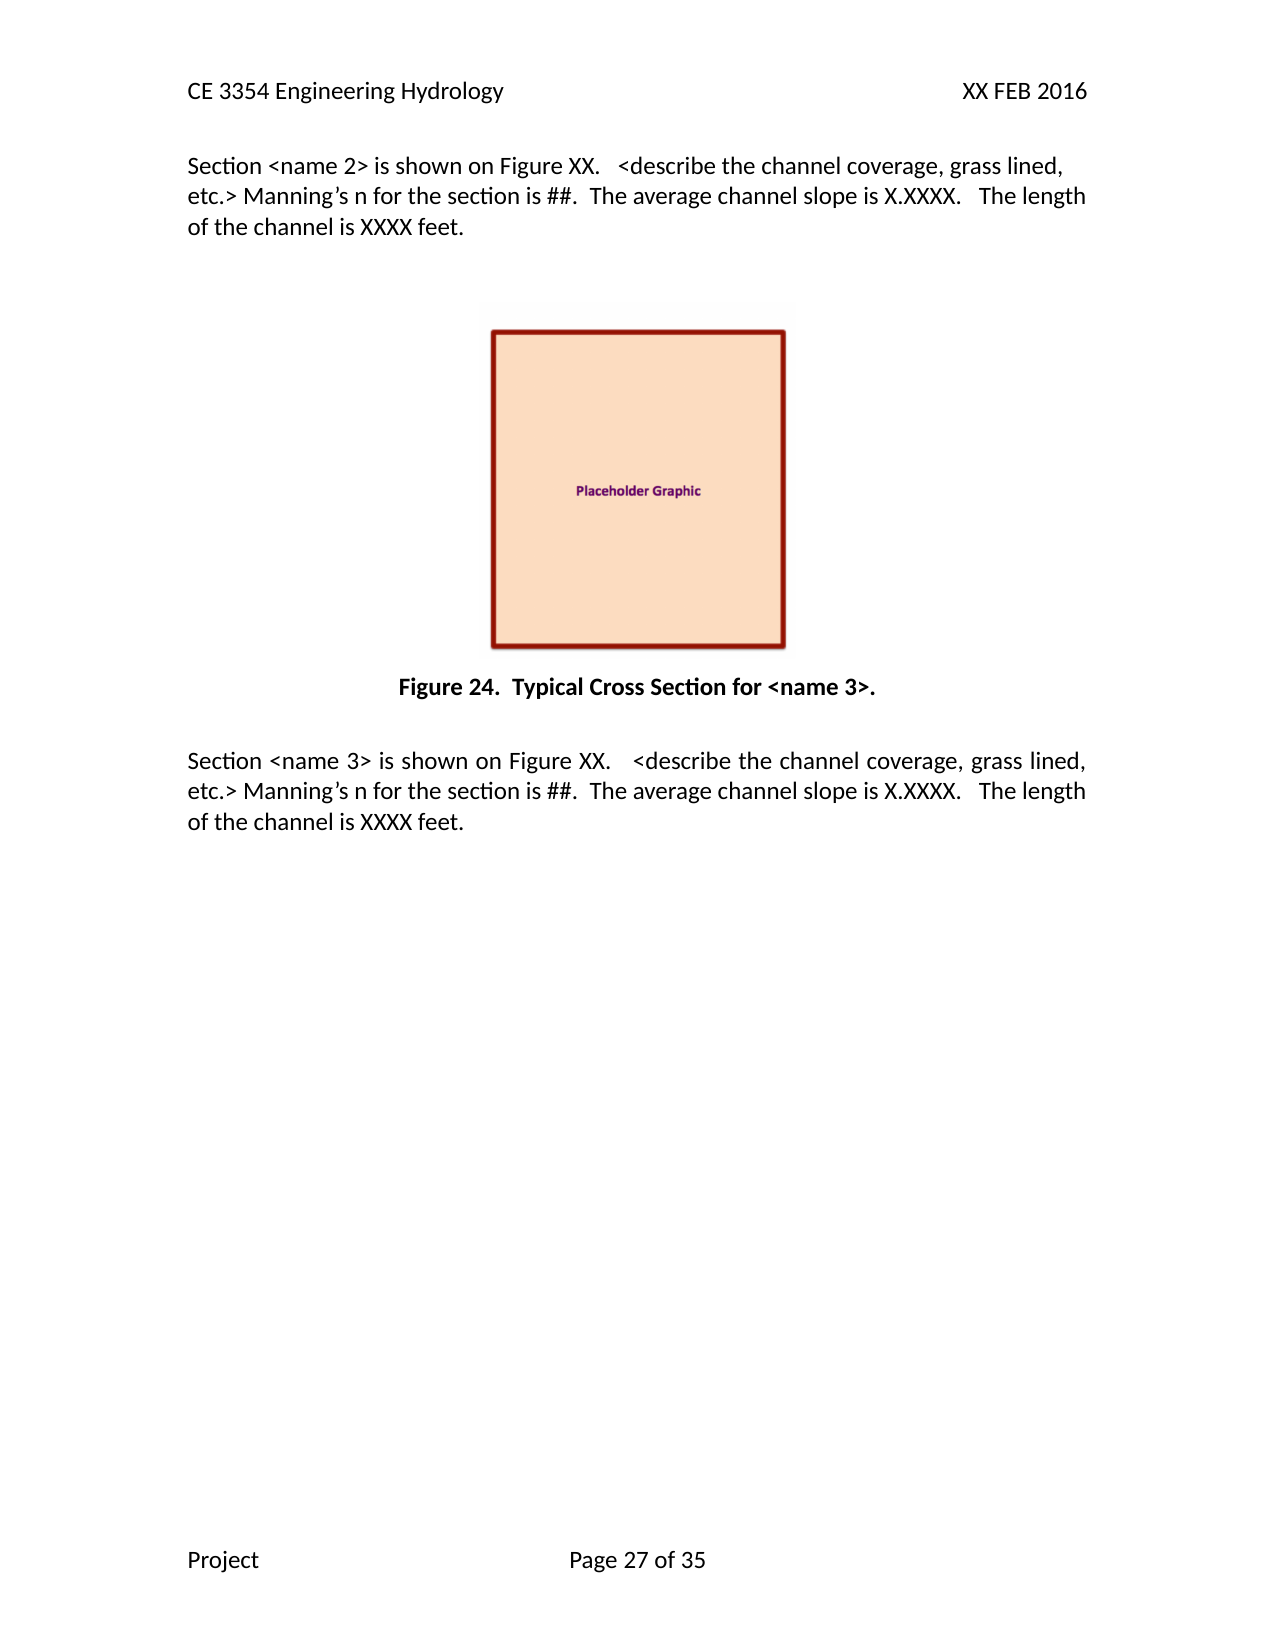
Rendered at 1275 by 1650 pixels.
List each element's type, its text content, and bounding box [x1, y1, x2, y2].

picture [479, 302, 796, 659]
text Figure 24. Typical Cross Section for <name 3>. [187, 671, 1087, 702]
text Section <name 3> is shown on Figure XX. <describe the channel coverage, grass lined, etc.> Manning’s n for the section is ##. The average channel slope is X.XXXX. The length of the channel is XXXX feet. [187, 745, 1087, 836]
text Section <name 2> is shown on Figure XX. <describe the channel coverage, grass lined, etc.> Manning’s n for the section is ##. The average channel slope is X.XXXX. The length of the channel is XXXX feet. [187, 150, 1087, 242]
